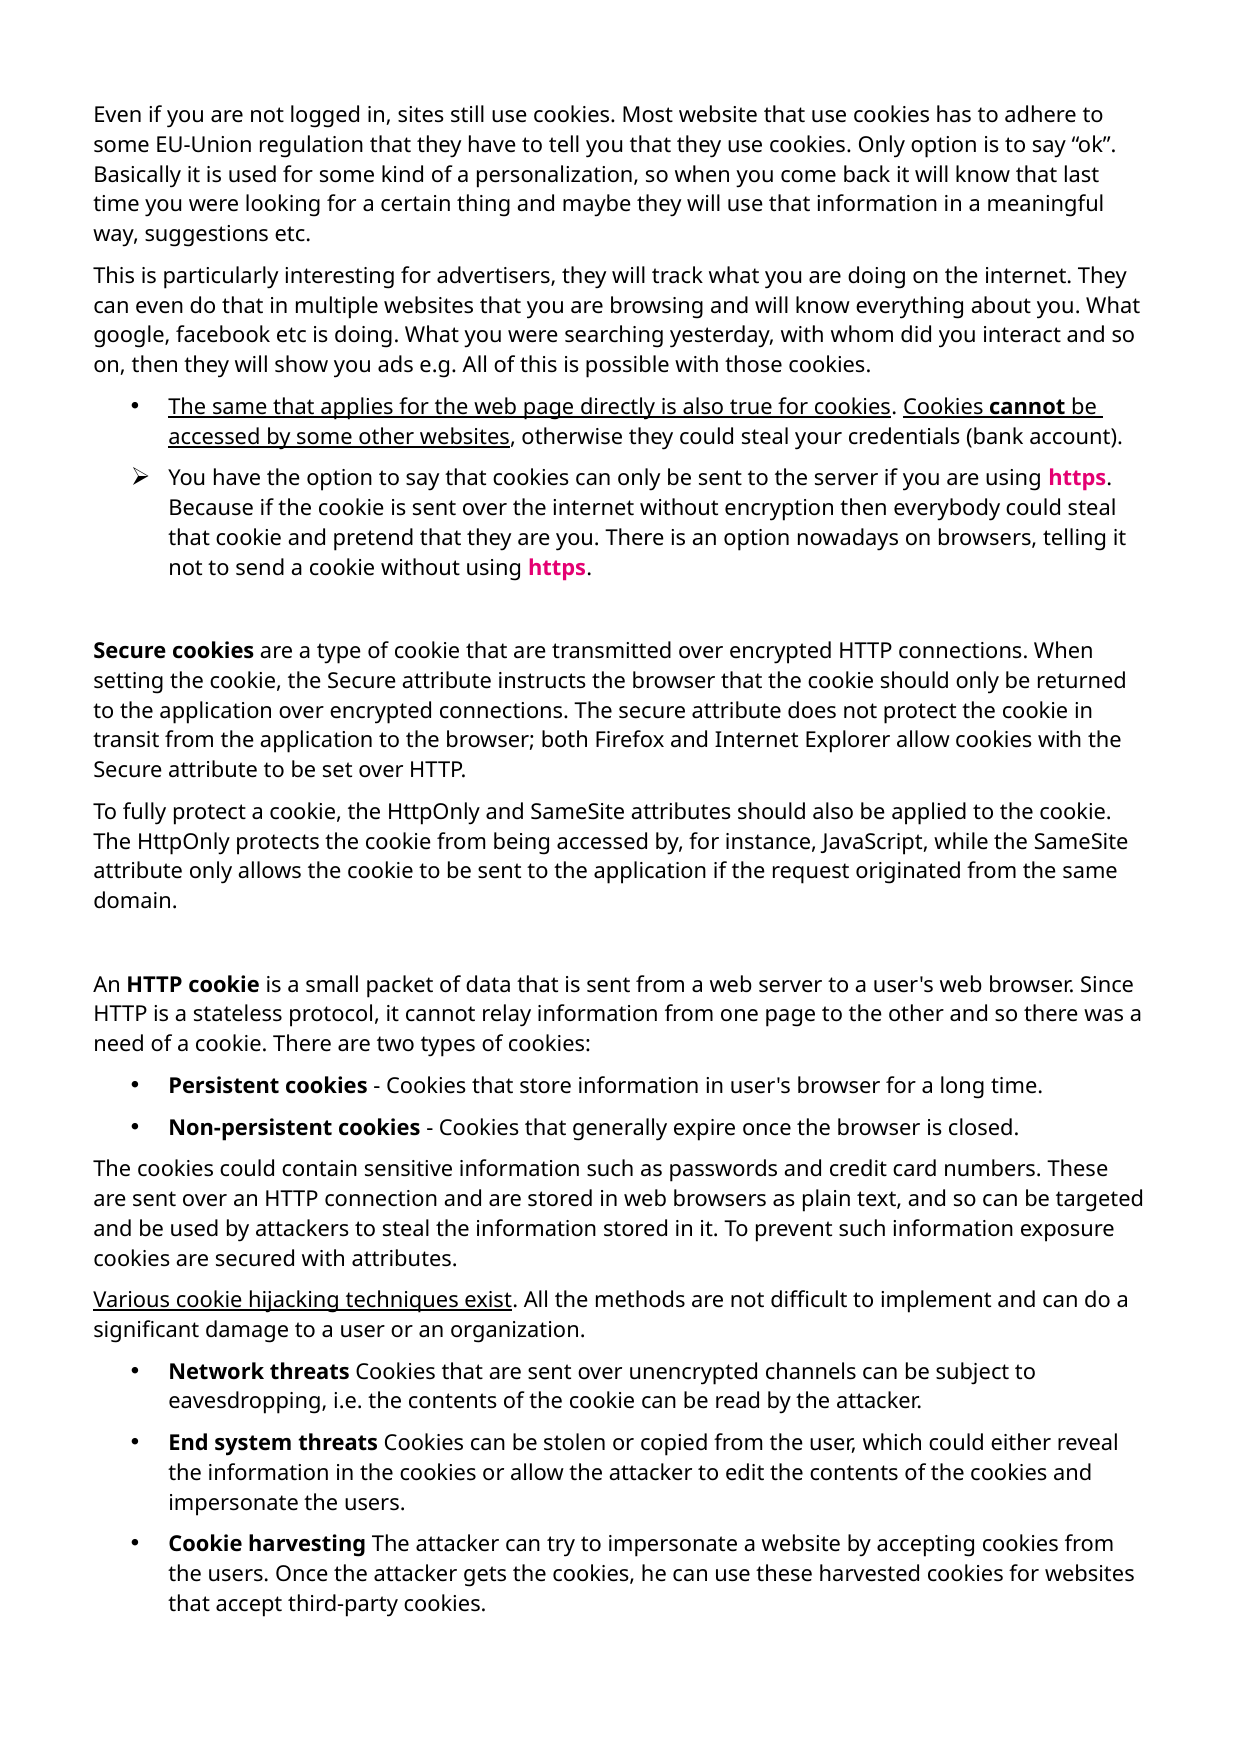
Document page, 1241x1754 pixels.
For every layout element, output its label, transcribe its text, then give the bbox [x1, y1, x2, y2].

text Various cookie hijacking techniques exist. All the methods are not difficult to implement and can do a significant damage to a user or an organization. [93, 1284, 1147, 1344]
text To fully protect a cookie, the HttpOnly and SameSite attributes should also be applied to the cookie. The HttpOnly protects the cookie from being accessed by, for instance, JavaScript, while the SameSite attribute only allows the cookie to be sent to the application if the request originated from the same domain. [93, 796, 1147, 915]
text Secure cookies are a type of cookie that are transmitted over encrypted HTTP connections. When setting the cookie, the Secure attribute instructs the browser that the cookie should only be returned to the application over encrypted connections. The secure attribute does not protect the cookie in transit from the application to the browser; both Firefox and Internet Explorer allow cookies with the Secure attribute to be set over HTTP. [93, 635, 1147, 784]
list Network threats Cookies that are sent over unencrypted channels can be subject to eavesdropping, i.e. the contents of the cookie can be read by the attacker. [131, 1356, 1147, 1415]
list Cookie harvesting The attacker can try to impersonate a website by accepting cookies from the users. Once the attacker gets the cookies, he can use these harvested cookies for websites that accept third-party cookies. [131, 1528, 1147, 1618]
list You have the option to say that cookies can only be sent to the server if you are using https. Because if the cookie is sent over the internet without encryption then everybody could steal that cookie and pretend that they are you. There is an option nowadays on browsers, telling it not to send a cookie without using https. [131, 462, 1147, 581]
list The same that applies for the web page directly is also true for cookies. Cookies cannot be accessed by some other websites, otherwise they could steal your credentials (bank account). [131, 391, 1147, 450]
text An HTTP cookie is a small packet of data that is sent from a web server to a user's web browser. Since HTTP is a stateless protocol, it cannot relay information from one page to the other and so there was a need of a cookie. There are two types of cookies: [93, 968, 1147, 1058]
text The cookies could contain sensitive information such as passwords and credit card numbers. These are sent over an HTTP connection and are stored in web browsers as plain text, and so can be targeted and be used by attackers to steal the information stored in it. To prevent such information exposure cookies are secured with attributes. [93, 1153, 1147, 1272]
list Non-persistent cookies - Cookies that generally expire once the browser is closed. [131, 1111, 1147, 1141]
text Even if you are not logged in, sites still use cookies. Most website that use cookies has to adhere to some EU-Union regulation that they have to tell you that they use cookies. Only option is to say “ok”. Basically it is used for some kind of a personalization, so when you come back it will know that last time you were looking for a certain thing and maybe they will use that information in a meaningful way, suggestions etc. [93, 99, 1147, 248]
list End system threats Cookies can be stolen or copied from the user, which could either reveal the information in the cookies or allow the attacker to edit the contents of the cookies and impersonate the users. [131, 1427, 1147, 1516]
list Persistent cookies - Cookies that store information in user's browser for a long time. [131, 1070, 1147, 1099]
text This is particularly interesting for advertisers, they will track what you are doing on the internet. They can even do that in multiple websites that you are browsing and will know everything about you. What google, facebook etc is doing. What you were searching yesterday, with whom did you interact and so on, then they will show you ads e.g. All of this is possible with those cookies. [93, 260, 1147, 379]
